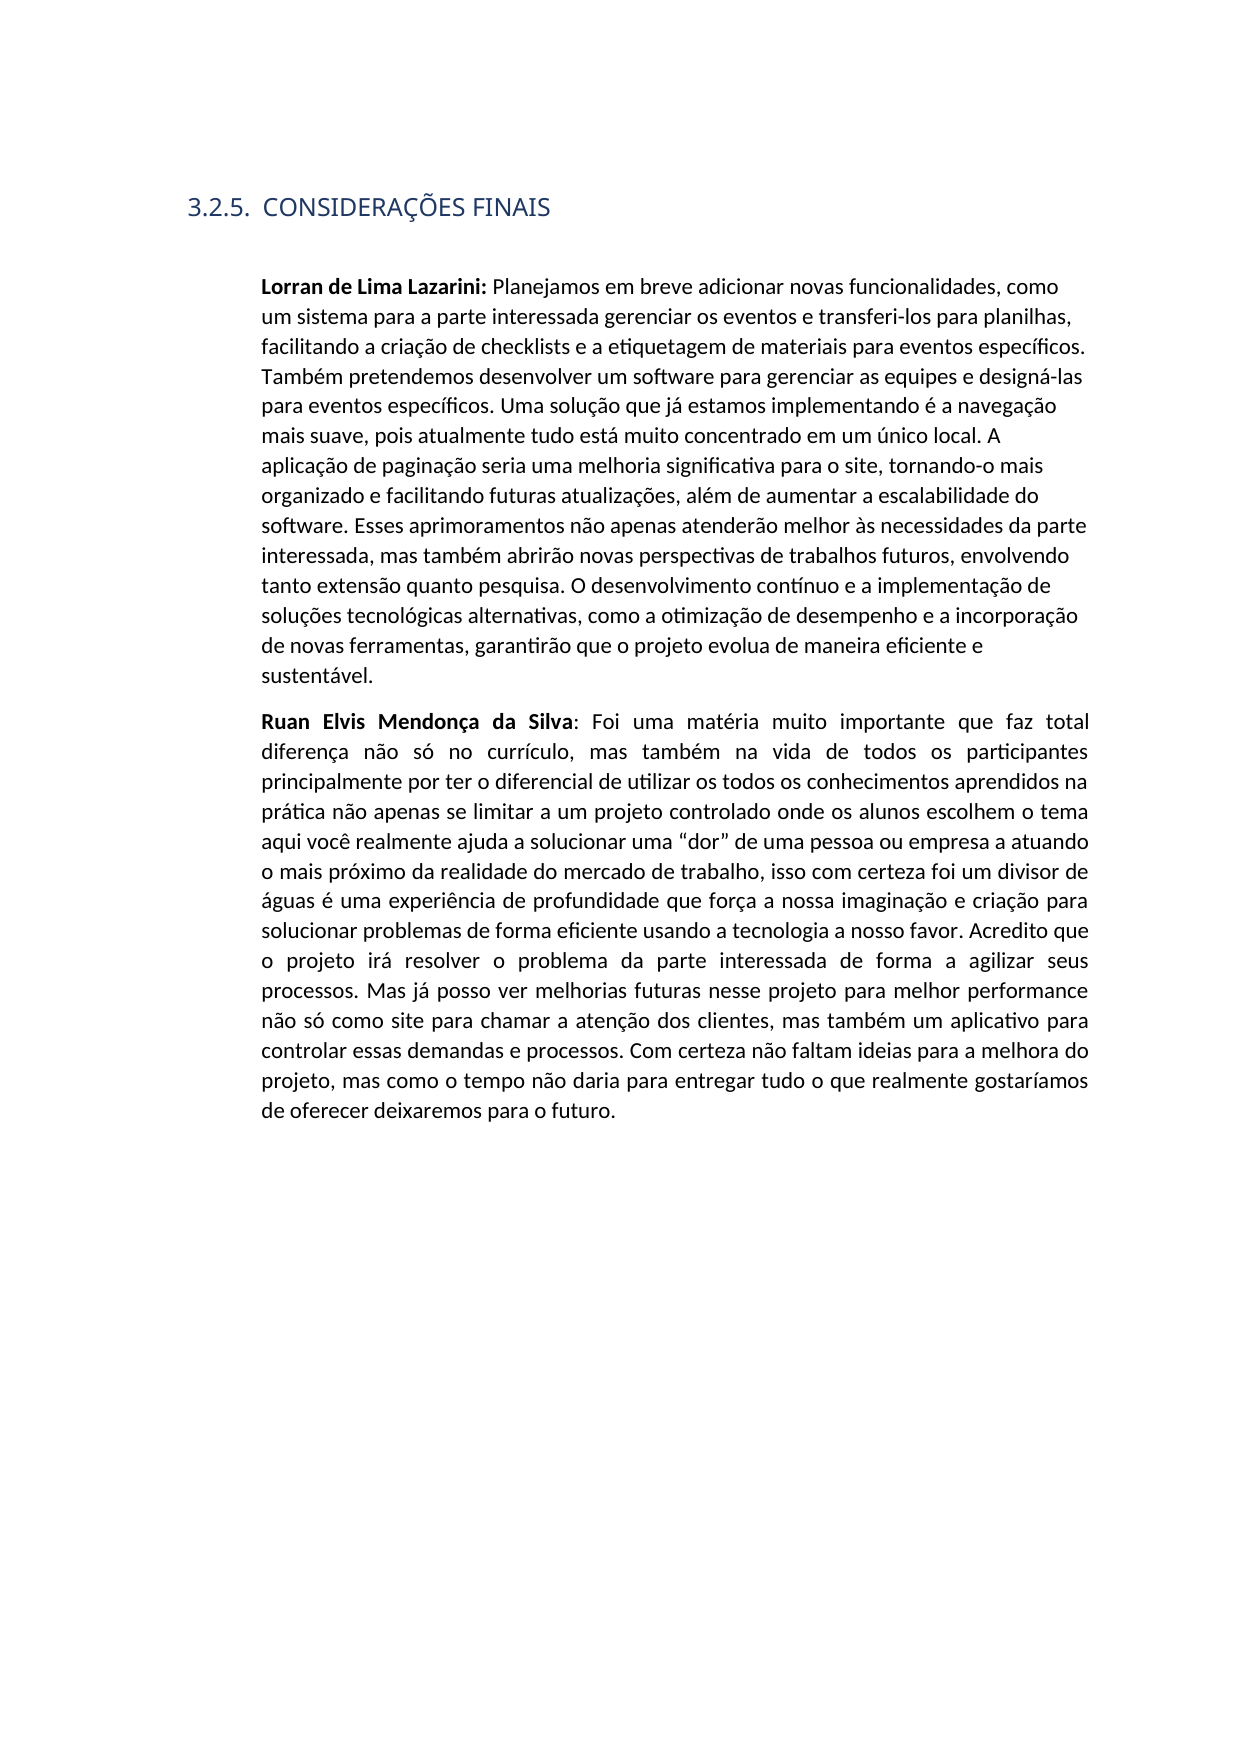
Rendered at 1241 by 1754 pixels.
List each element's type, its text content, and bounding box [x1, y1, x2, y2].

text Lorran de Lima Lazarini: Planejamos em breve adicionar novas funcionalidades, como um sistema para a parte interessada gerenciar os eventos e transferi-los para planilhas, facilitando a criação de checklists e a etiquetagem de materiais para eventos específicos. Também pretendemos desenvolver um software para gerenciar as equipes e designá-las para eventos específicos. Uma solução que já estamos implementando é a navegação mais suave, pois atualmente tudo está muito concentrado em um único local. A aplicação de paginação seria uma melhoria significativa para o site, tornando-o mais organizado e facilitando futuras atualizações, além de aumentar a escalabilidade do software. Esses aprimoramentos não apenas atenderão melhor às necessidades da parte interessada, mas também abrirão novas perspectivas de trabalhos futuros, envolvendo tanto extensão quanto pesquisa. O desenvolvimento contínuo e a implementação de soluções tecnológicas alternativas, como a otimização de desempenho e a incorporação de novas ferramentas, garantirão que o projeto evolua de maneira eficiente e sustentável. [261, 272, 1090, 689]
subtitle CONSIDERAÇÕES FINAIS [187, 189, 1090, 223]
text Ruan Elvis Mendonça da Silva: Foi uma matéria muito importante que faz total diferença não só no currículo, mas também na vida de todos os participantes principalmente por ter o diferencial de utilizar os todos os conhecimentos aprendidos na prática não apenas se limitar a um projeto controlado onde os alunos escolhem o tema aqui você realmente ajuda a solucionar uma “dor” de uma pessoa ou empresa a atuando o mais próximo da realidade do mercado de trabalho, isso com certeza foi um divisor de águas é uma experiência de profundidade que força a nossa imaginação e criação para solucionar problemas de forma eficiente usando a tecnologia a nosso favor. Acredito que o projeto irá resolver o problema da parte interessada de forma a agilizar seus processos. Mas já posso ver melhorias futuras nesse projeto para melhor performance não só como site para chamar a atenção dos clientes, mas também um aplicativo para controlar essas demandas e processos. Com certeza não faltam ideias para a melhora do projeto, mas como o tempo não daria para entregar tudo o que realmente gostaríamos de oferecer deixaremos para o futuro. [261, 707, 1090, 1124]
